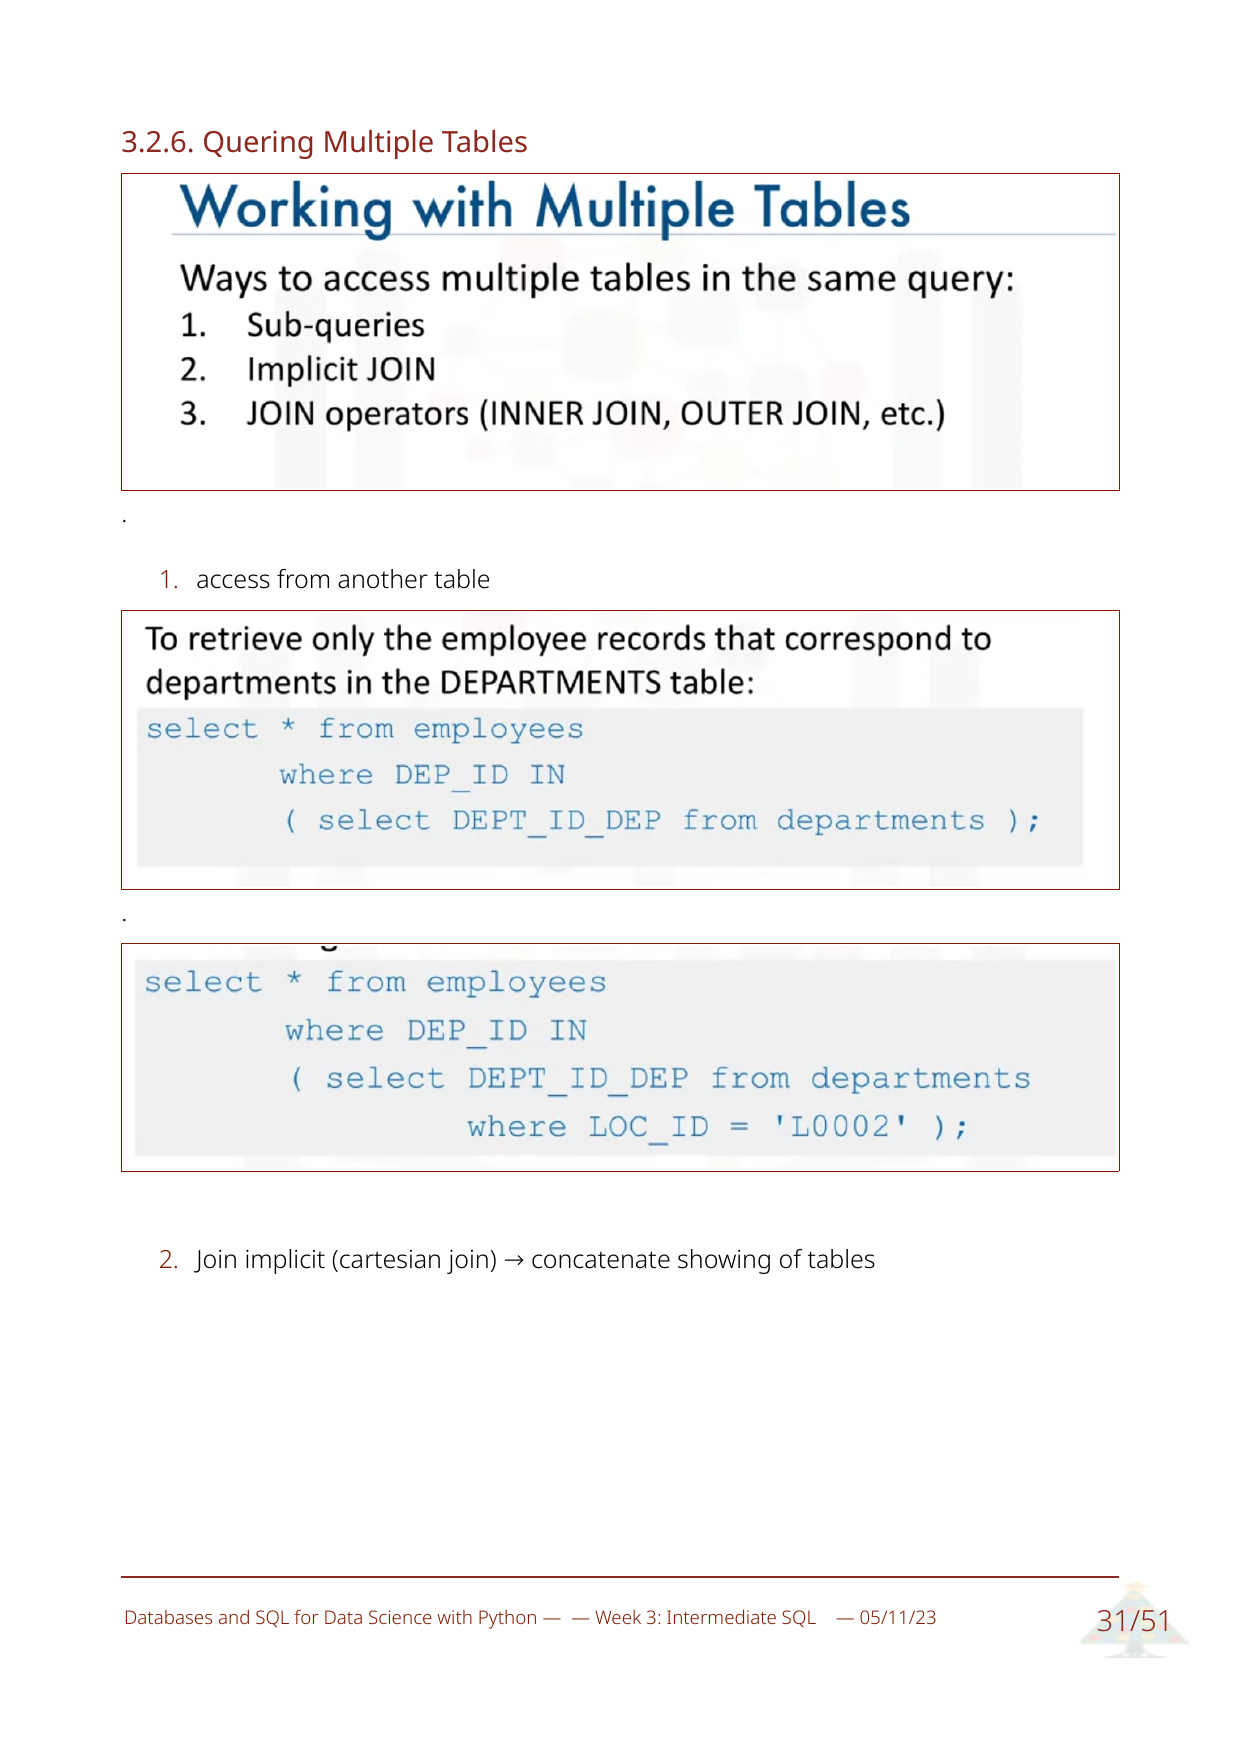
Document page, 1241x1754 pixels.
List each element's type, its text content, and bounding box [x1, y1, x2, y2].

list Join implicit (cartesian join) → concatenate showing of tables [158, 1242, 1119, 1276]
picture [124, 176, 1116, 488]
text [122, 174, 1119, 490]
subtitle Quering Multiple Tables [121, 121, 1119, 161]
text . [121, 890, 1119, 929]
text . [121, 491, 1119, 530]
picture [124, 612, 1116, 887]
text [122, 611, 1119, 889]
picture [124, 946, 1116, 1168]
list access from another table [158, 561, 1119, 596]
